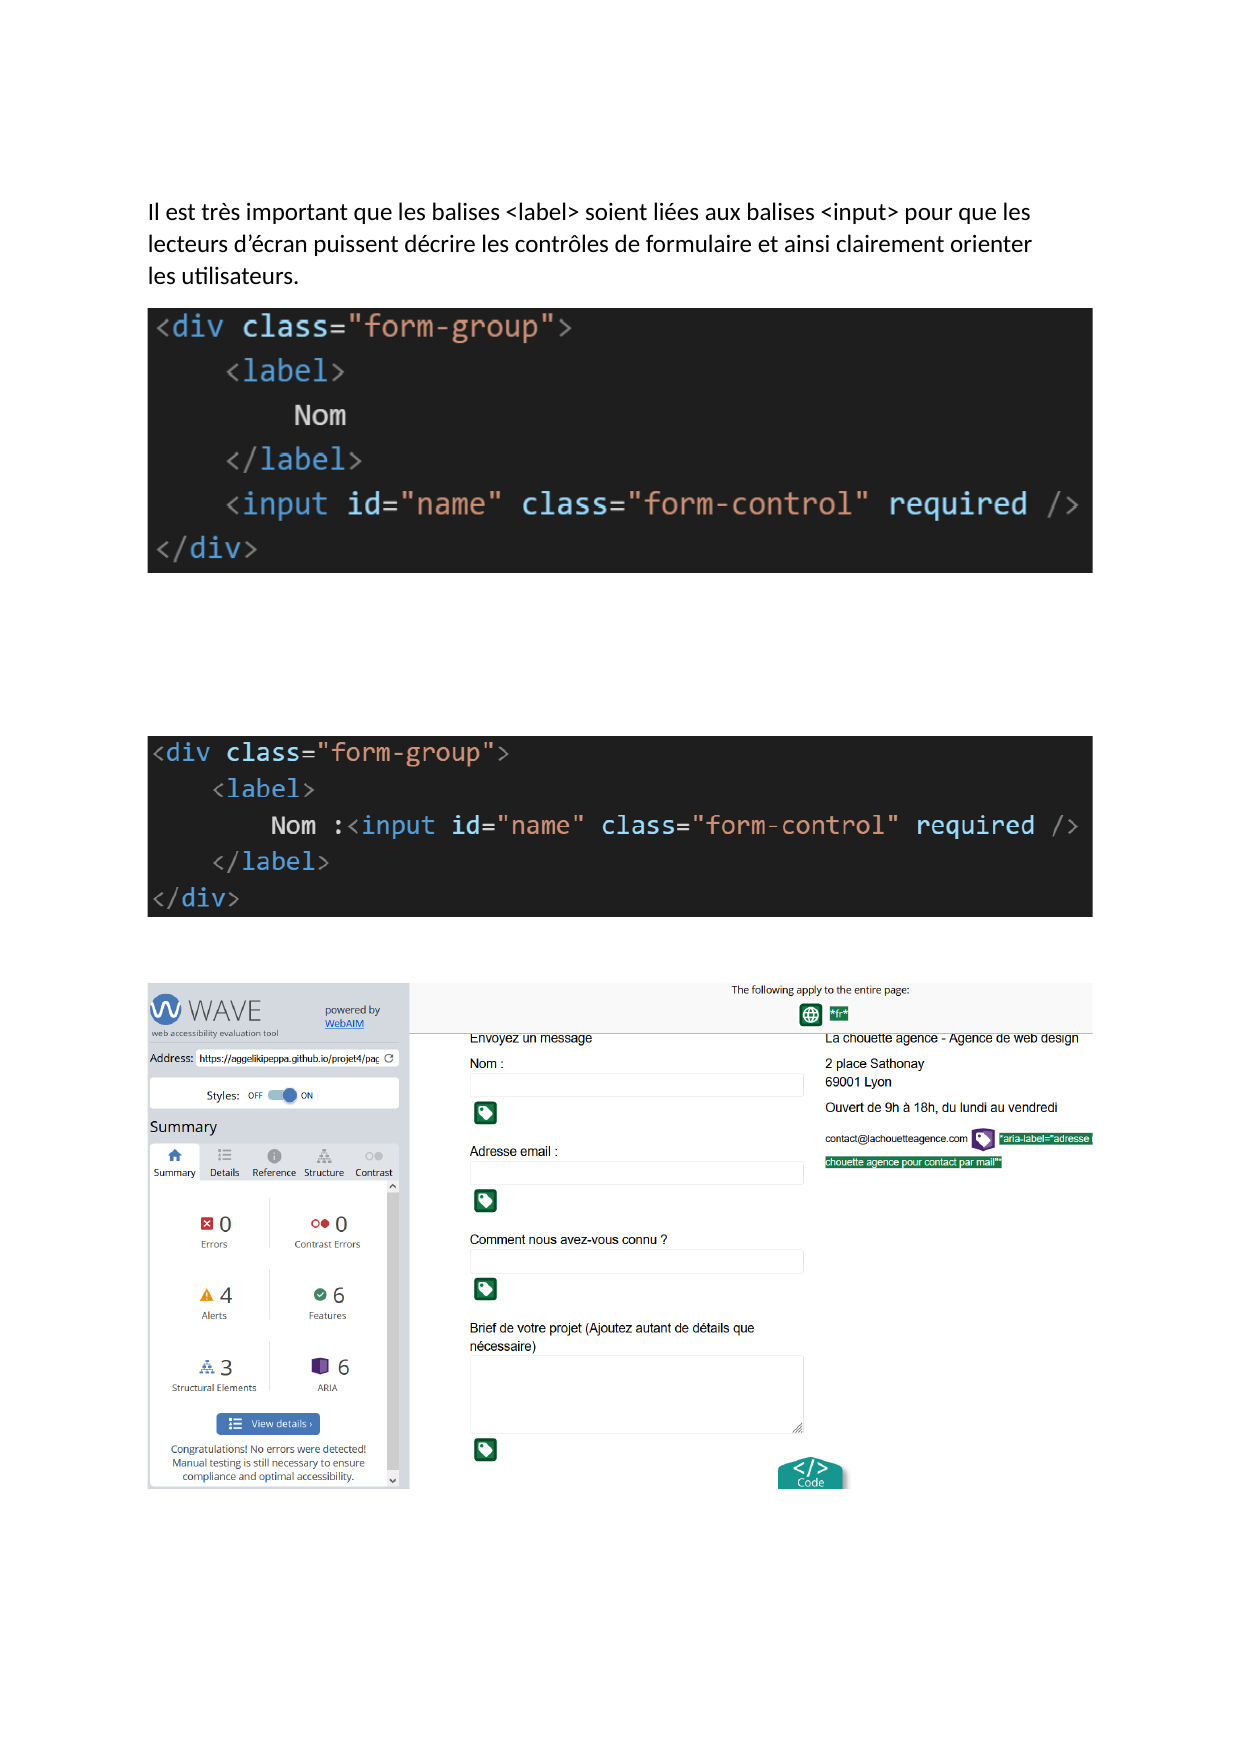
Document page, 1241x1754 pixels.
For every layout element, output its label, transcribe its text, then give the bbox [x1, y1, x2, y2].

text Il est très important que les balises <label> soient liées aux balises <input> pour que les lecteurs d’écran puissent décrire les contrôles de formulaire et ainsi clairement orienter les utilisateurs. [148, 196, 1093, 291]
